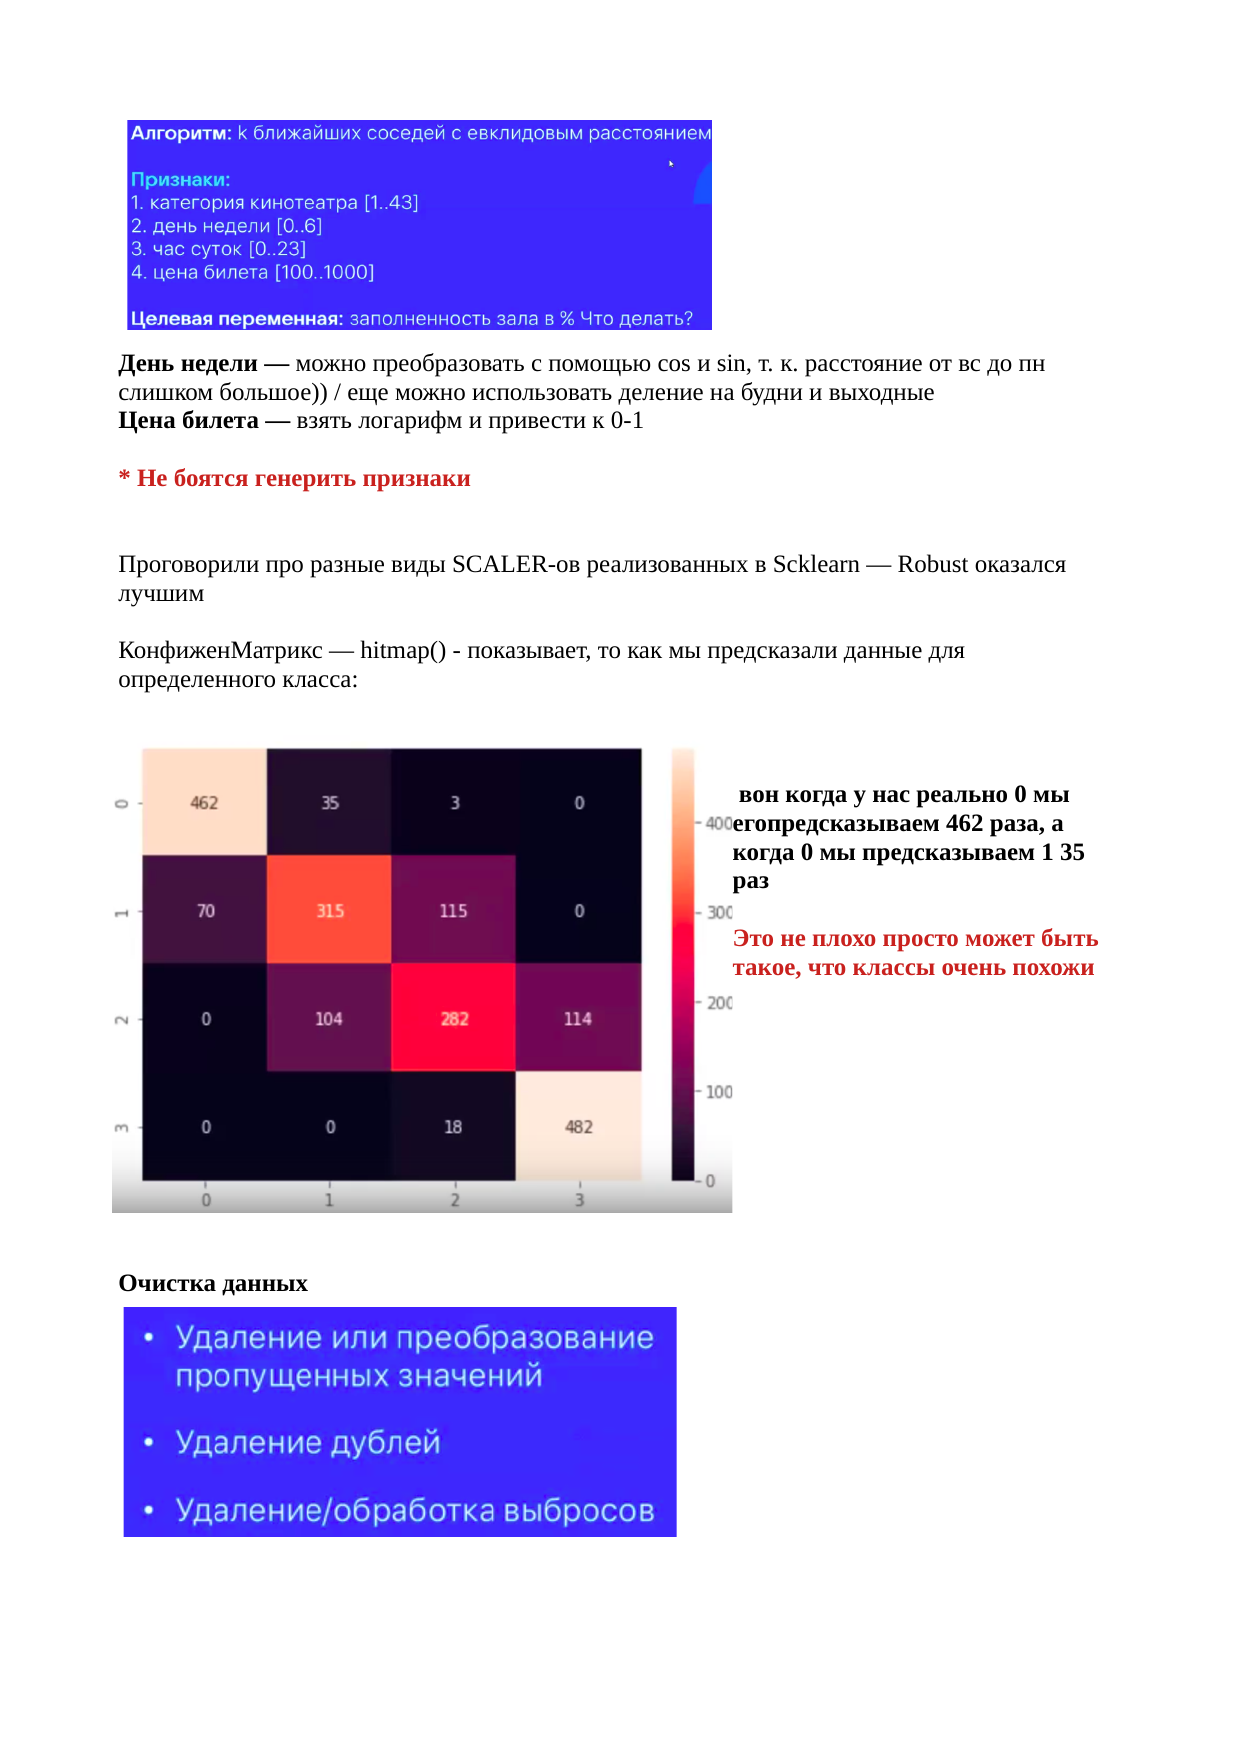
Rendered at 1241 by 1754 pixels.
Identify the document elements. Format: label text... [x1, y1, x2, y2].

text Это не плохо просто может быть такое, что классы очень похожи [733, 923, 1122, 981]
text КонфиженМатрикс — hitmap() - показывает, то как мы предсказали данные для определенного класса: [118, 636, 1122, 693]
picture [127, 120, 712, 330]
picture [112, 721, 733, 1213]
text Проговорили про разные виды SCALER-ов реализованных в Scklearn — Robust оказался лучшим [118, 549, 1122, 607]
text Очистка данных [118, 1268, 1122, 1297]
text * Не боятся генерить признаки [118, 463, 1122, 492]
text Цена билета — взять логарифм и привести к 0-1 [118, 406, 1122, 434]
picture [123, 1307, 677, 1537]
text вон когда у нас реально 0 мы егопредсказываем 462 раза, а когда 0 мы предсказываем 1 35 раз [733, 779, 1122, 894]
text День недели — можно преобразовать с помощью cos и sin, т. к. расстояние от вс до пн слишком большое)) / еще можно использовать деление на будни и выходные [118, 348, 1122, 406]
